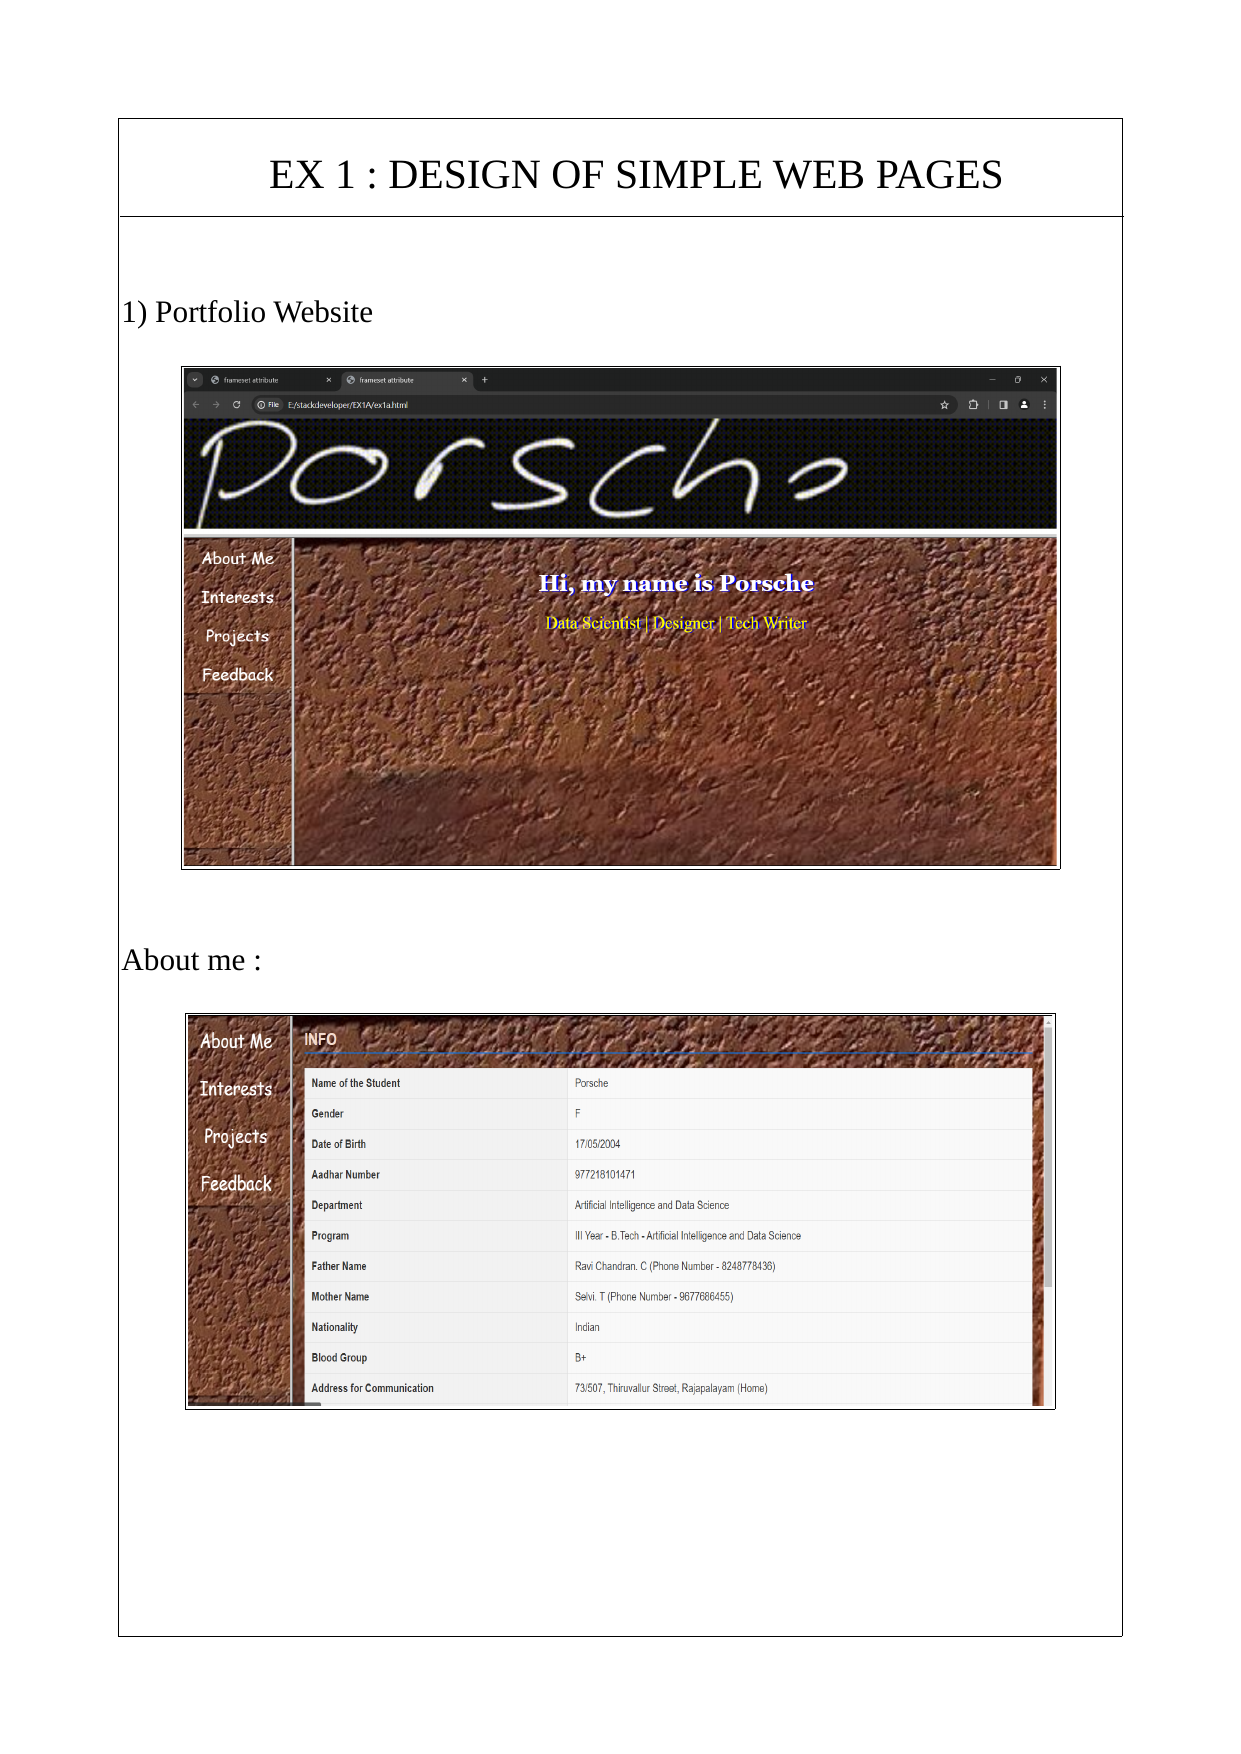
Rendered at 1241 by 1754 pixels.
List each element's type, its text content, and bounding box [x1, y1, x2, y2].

text EX 1 : DESIGN OF SIMPLE WEB PAGES [121, 150, 1119, 198]
text 1) Portfolio Website [121, 294, 1119, 329]
text About me : [121, 941, 1119, 977]
picture [188, 1015, 1053, 1406]
picture [183, 368, 1057, 866]
